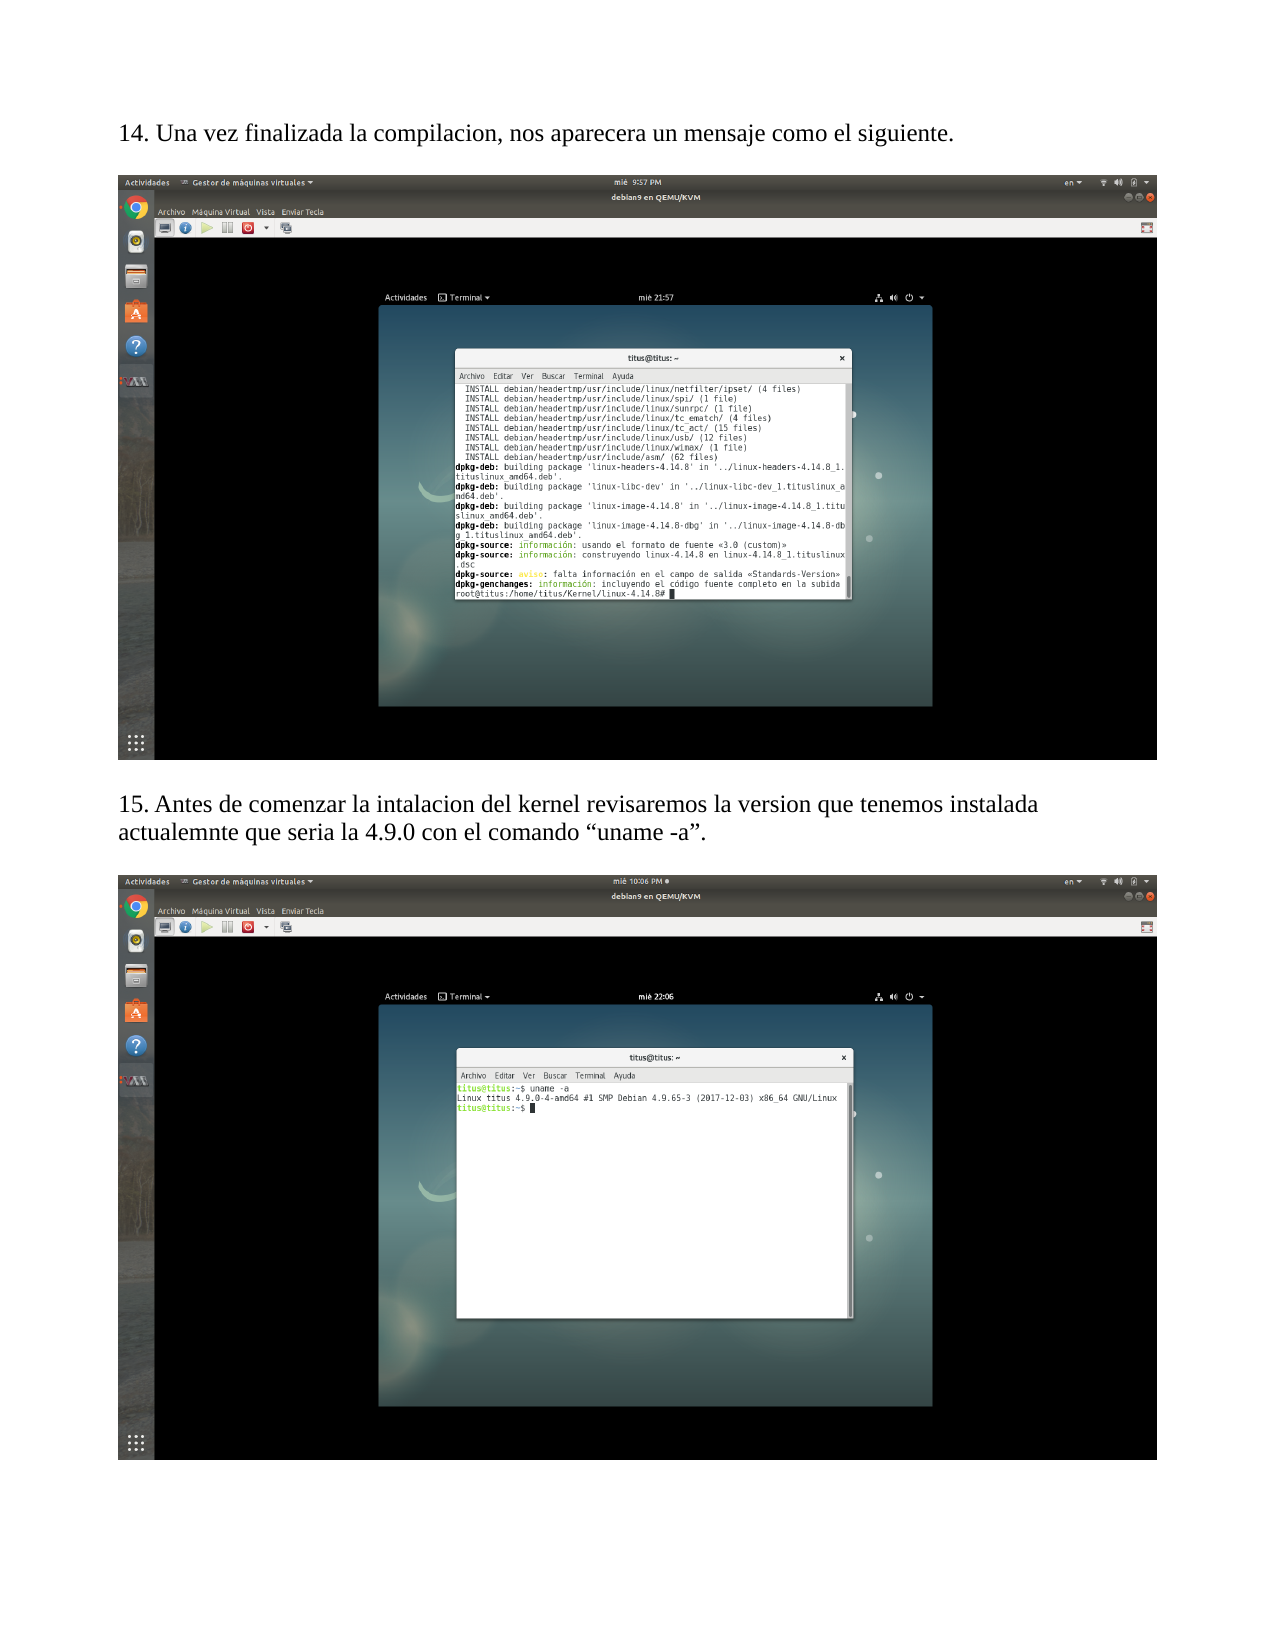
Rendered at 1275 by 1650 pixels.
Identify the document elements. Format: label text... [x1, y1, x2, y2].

text 15. Antes de comenzar la intalacion del kernel revisaremos la version que tenemos instalada actualemnte que seria la 4.9.0 con el comando “uname -a”. [118, 789, 1157, 846]
text 14. Una vez finalizada la compilacion, nos aparecera un mensaje como el siguiente. [118, 118, 1157, 147]
picture [118, 175, 1157, 760]
picture [118, 875, 1157, 1460]
